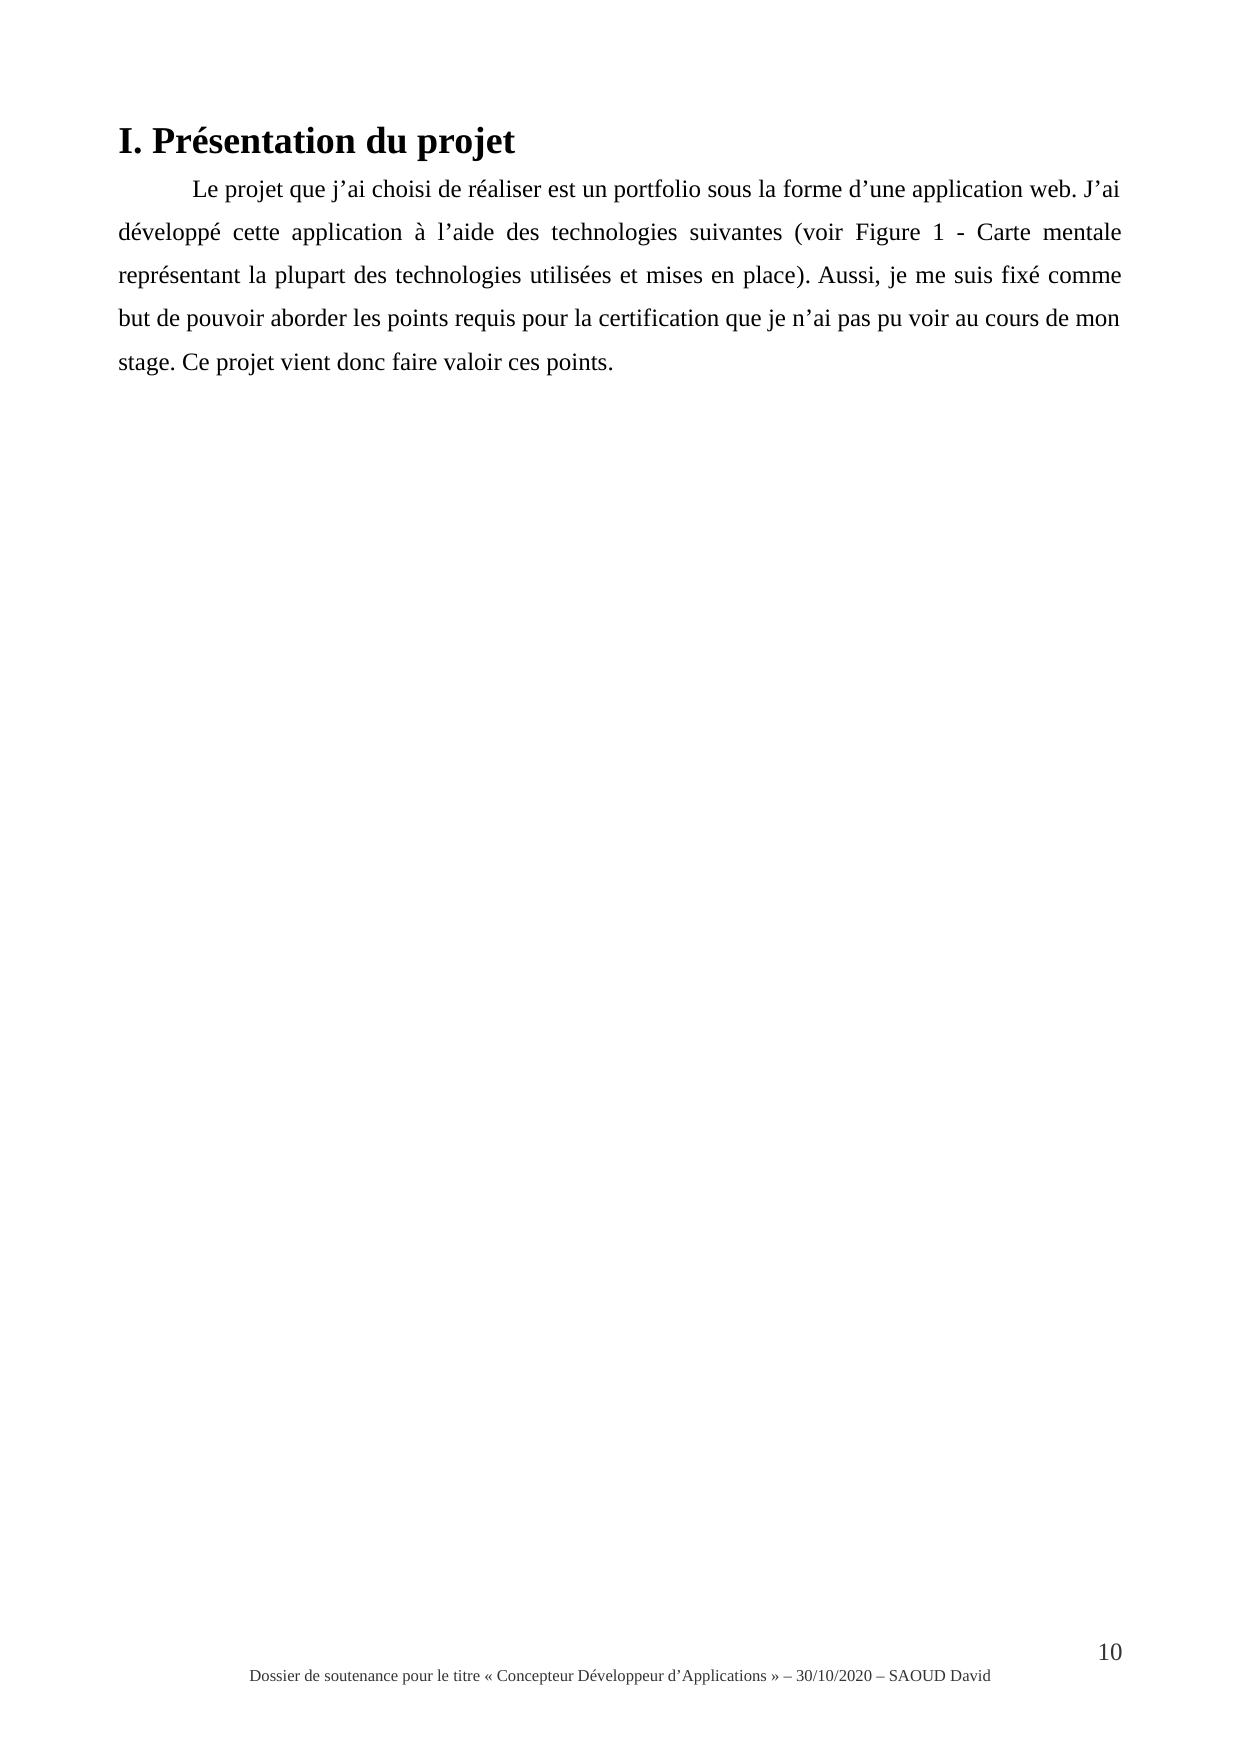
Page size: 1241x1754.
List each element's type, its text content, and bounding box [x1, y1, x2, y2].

text Le projet que j’ai choisi de réaliser est un portfolio sous la forme d’une application web. J’ai développé cette application à l’aide des technologies suivantes (voir Figure 1 - Carte mentale représentant la plupart des technologies utilisées et mises en place). Aussi, je me suis fixé comme but de pouvoir aborder les points requis pour la certification que je n’ai pas pu voir au cours de mon stage. Ce projet vient donc faire valoir ces points. [118, 174, 1122, 375]
subtitle I. Présentation du projet [118, 118, 1122, 162]
